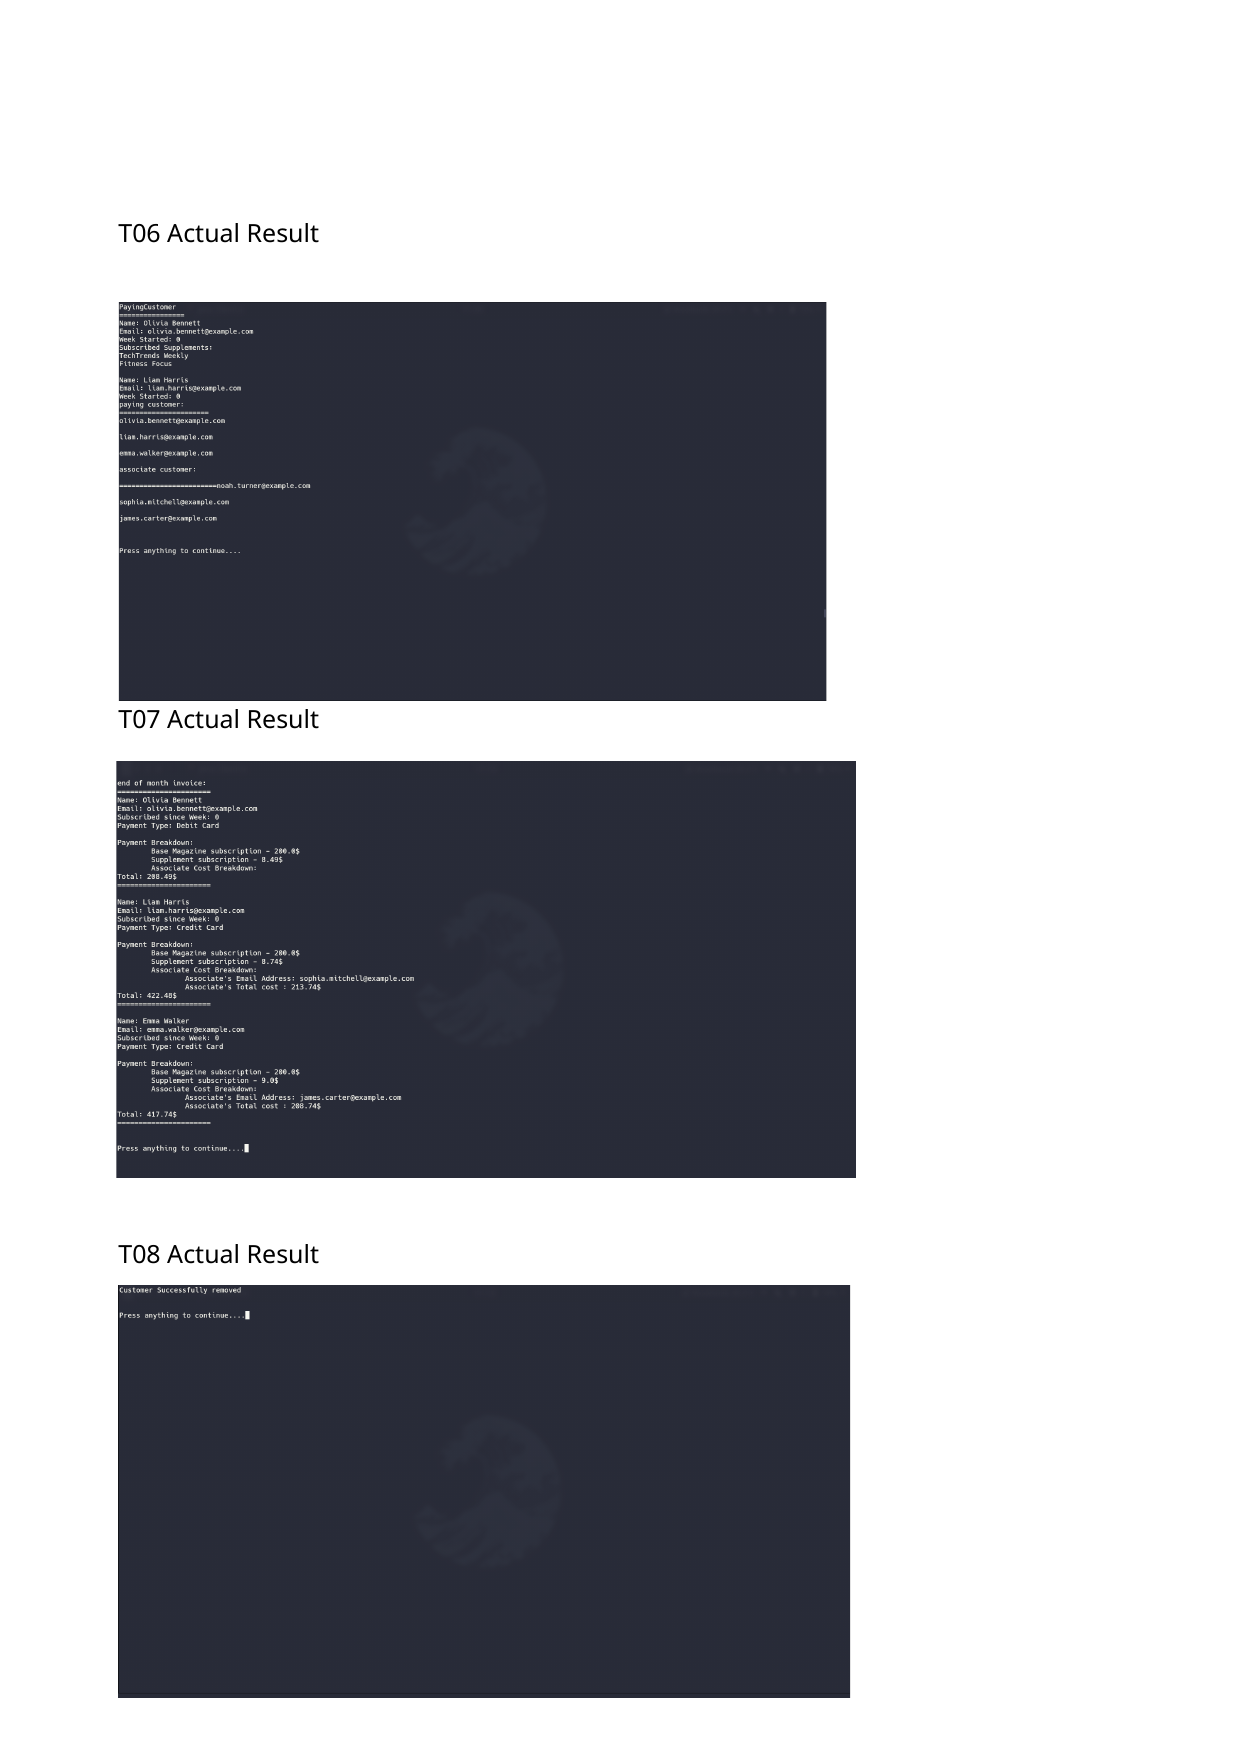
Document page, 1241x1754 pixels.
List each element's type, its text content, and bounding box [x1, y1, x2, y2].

picture [116, 761, 856, 1178]
picture [118, 1285, 851, 1698]
text T07 Actual Result [118, 702, 1122, 736]
text T08 Actual Result [118, 1237, 1122, 1271]
picture [118, 302, 827, 701]
text T06 Actual Result [118, 215, 1122, 249]
